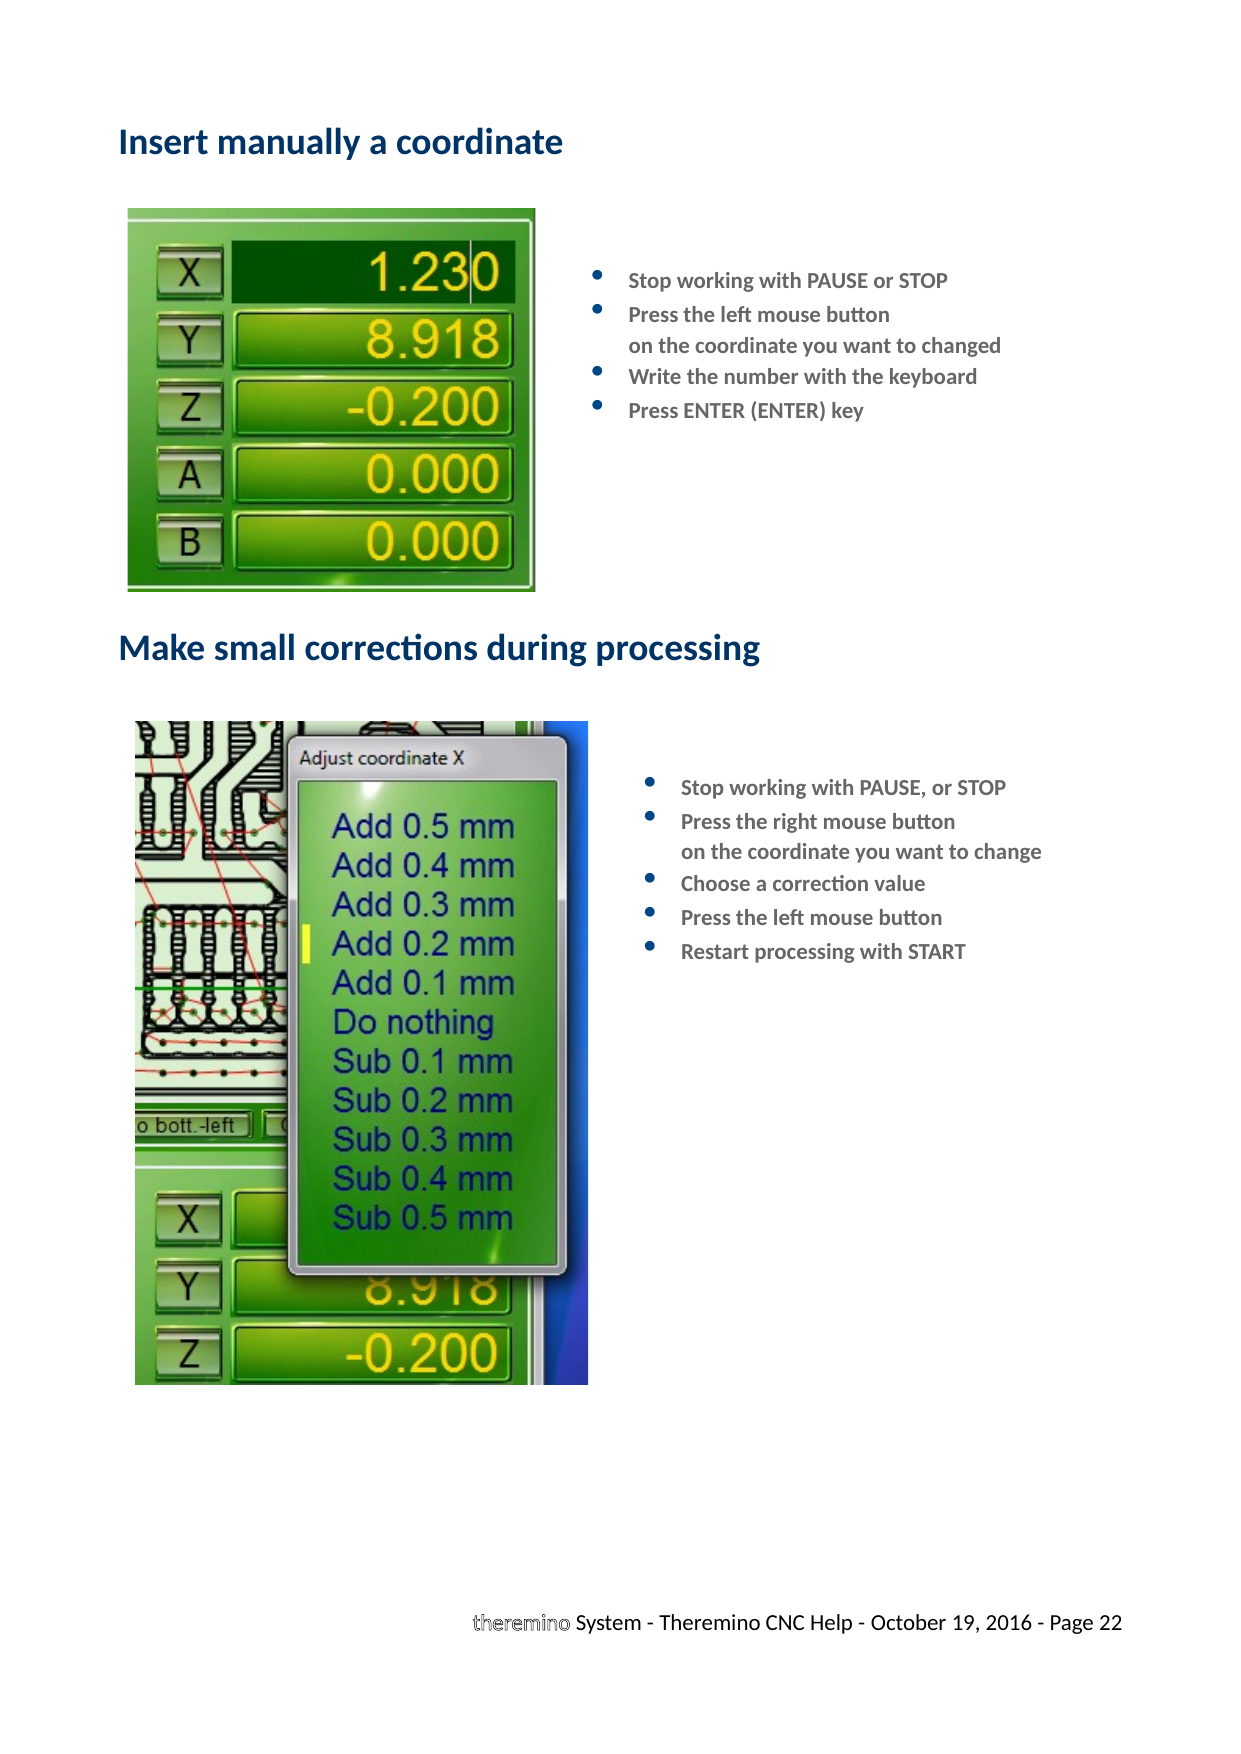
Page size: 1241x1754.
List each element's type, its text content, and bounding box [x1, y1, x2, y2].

subtitle Insert manually a coordinate [118, 118, 1122, 164]
list Press the left mouse button [589, 899, 1122, 933]
picture [127, 208, 536, 592]
list Press the right mouse button on the coordinate you want to change [589, 803, 1122, 865]
list Stop working with PAUSE or STOP [536, 263, 1122, 297]
list Restart processing with START [589, 933, 1122, 967]
list Stop working with PAUSE, or STOP [589, 769, 1122, 803]
list Press the left mouse button on the coordinate you want to changed [536, 297, 1122, 359]
list Write the number with the keyboard [536, 359, 1122, 393]
subtitle Make small corrections during processing [118, 624, 1122, 670]
list Choose a correction value [589, 865, 1122, 899]
picture [135, 721, 589, 1385]
list Press ENTER (ENTER) key [536, 393, 1122, 427]
